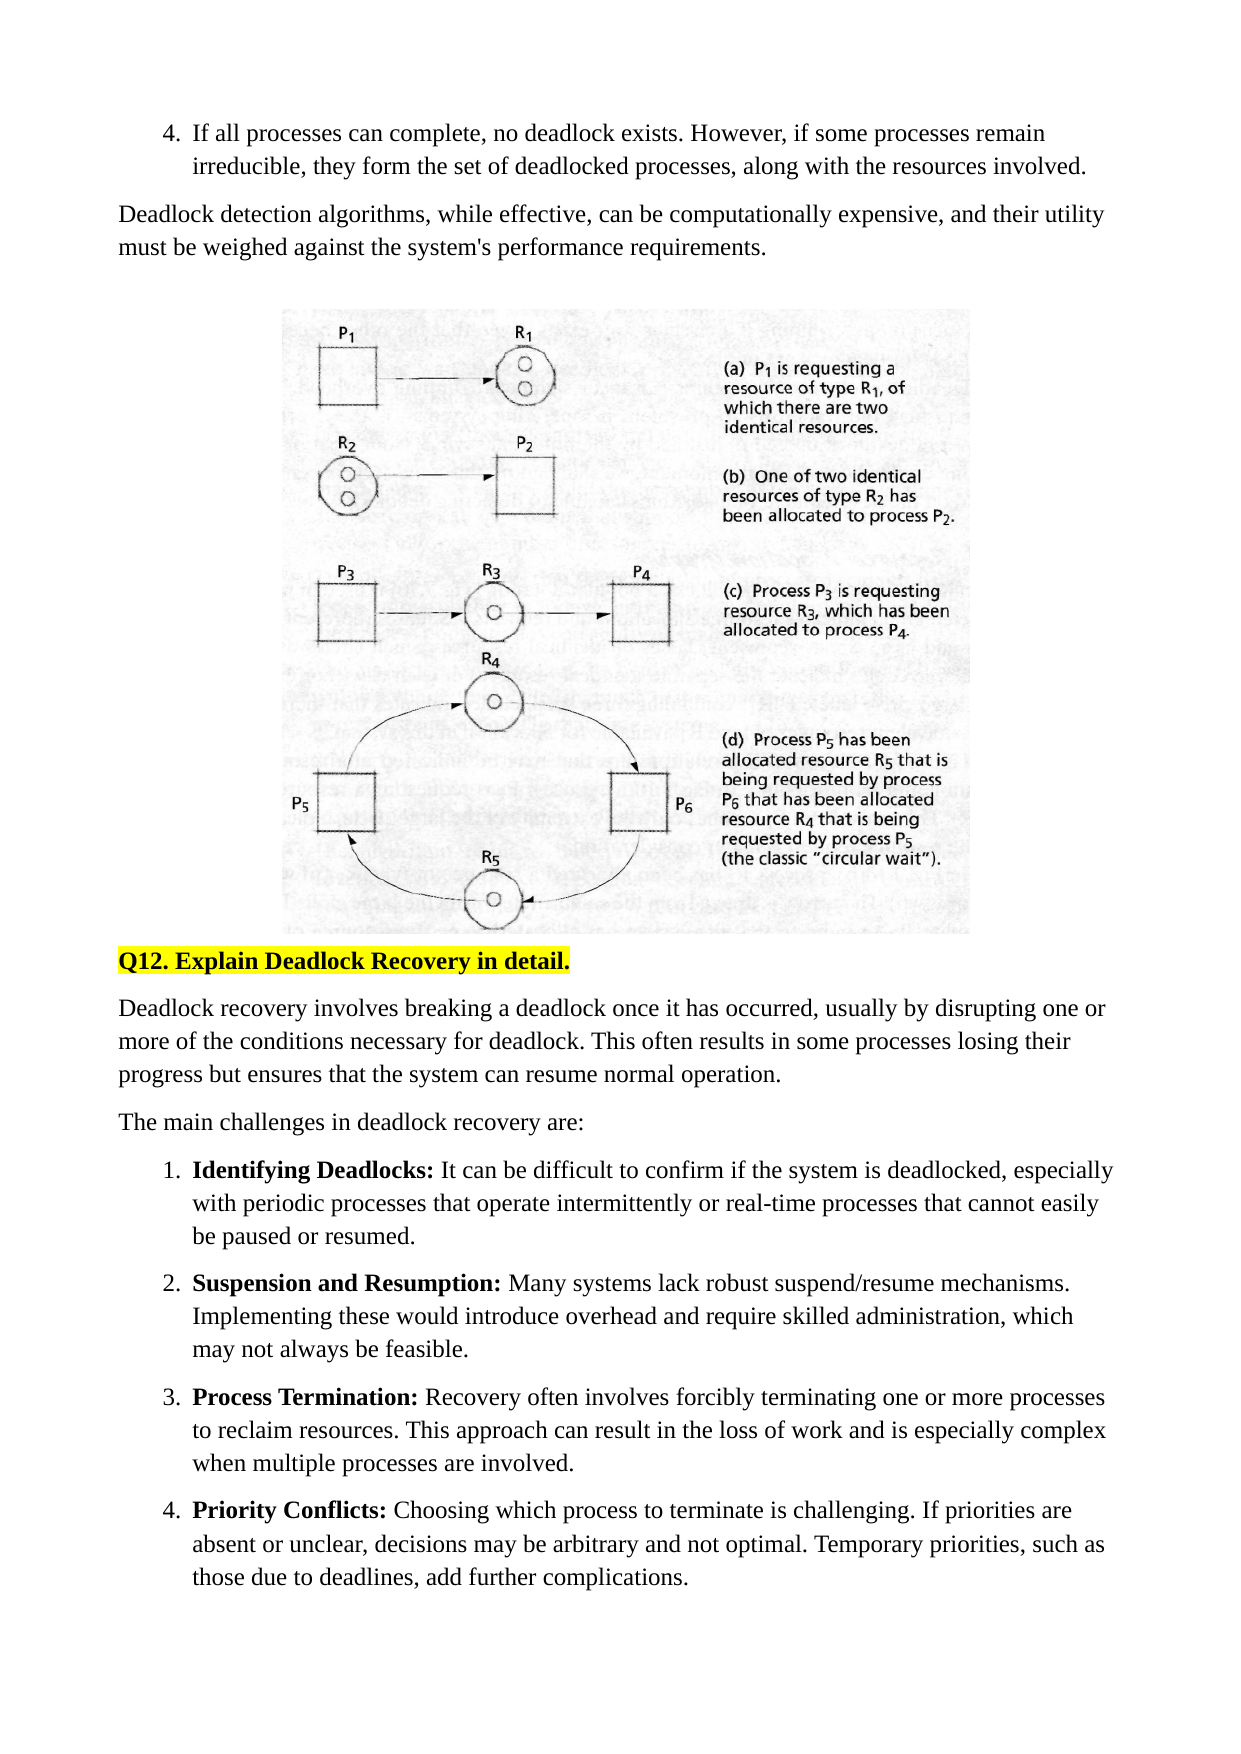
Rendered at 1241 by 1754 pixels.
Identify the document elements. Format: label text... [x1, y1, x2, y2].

picture [277, 309, 974, 934]
text The main challenges in deadlock recovery are: [118, 1107, 1122, 1136]
list If all processes can complete, no deadlock exists. However, if some processes remain irreducible, they form the set of deadlocked processes, along with the resources involved. [162, 118, 1122, 180]
list Identifying Deadlocks: It can be difficult to confirm if the system is deadlocked, especially with periodic processes that operate intermittently or real-time processes that cannot easily be paused or resumed. [162, 1155, 1122, 1249]
text Deadlock recovery involves breaking a deadlock once it has occurred, usually by disrupting one or more of the conditions necessary for deadlock. This often results in some processes losing their progress but ensures that the system can resume normal operation. [118, 993, 1122, 1088]
list Suspension and Resumption: Many systems lack robust suspend/resume mechanisms. Implementing these would introduce overhead and require skilled administration, which may not always be feasible. [162, 1268, 1122, 1363]
list Process Termination: Recovery often involves forcibly terminating one or more processes to reclaim resources. This approach can result in the loss of work and is especially complex when multiple processes are involved. [162, 1382, 1122, 1477]
text Q12. Explain Deadlock Recovery in detail. [118, 946, 1122, 974]
list Priority Conflicts: Choosing which process to terminate is challenging. If priorities are absent or unclear, decisions may be arbitrary and not optimal. Temporary priorities, such as those due to deadlines, add further complications. [162, 1496, 1122, 1590]
text Deadlock detection algorithms, while effective, can be computationally expensive, and their utility must be weighed against the system's performance requirements. [118, 199, 1122, 261]
